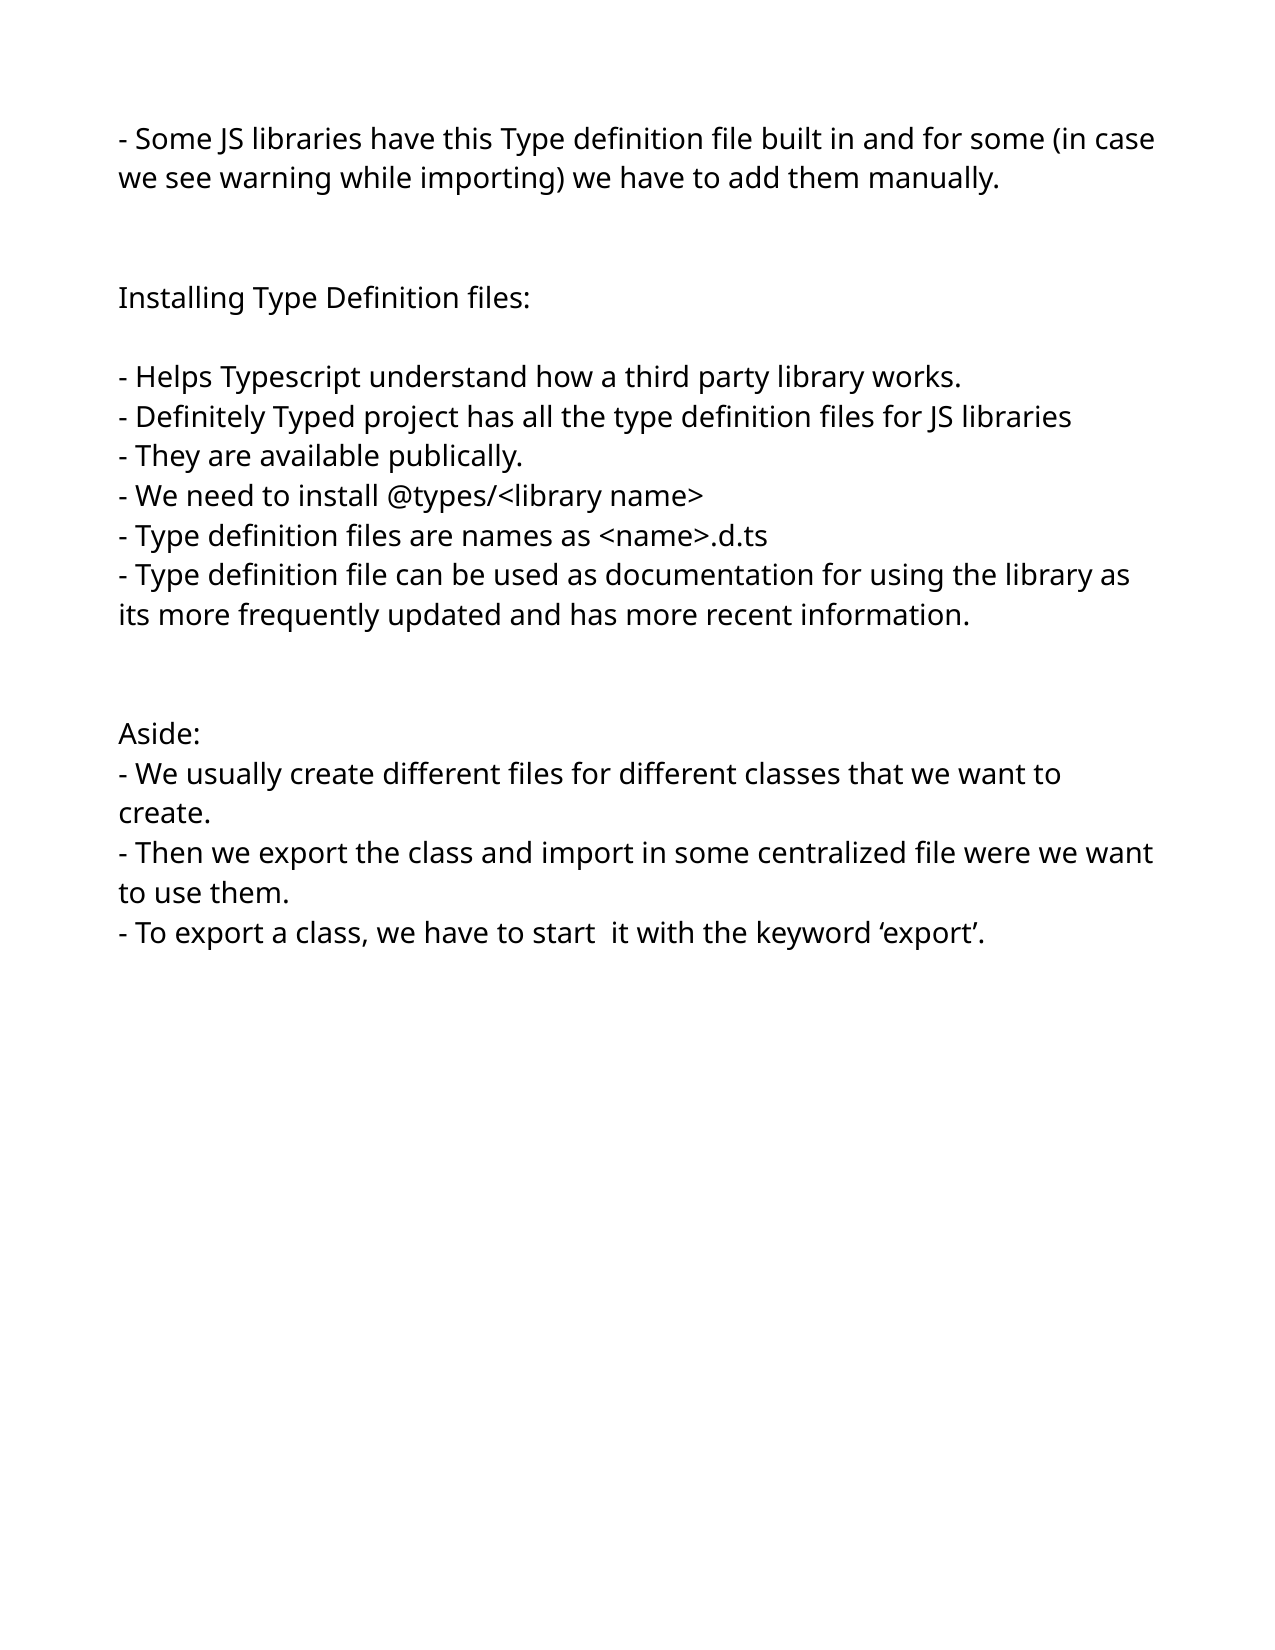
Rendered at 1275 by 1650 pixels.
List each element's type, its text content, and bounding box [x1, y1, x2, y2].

text - Some JS libraries have this Type definition file built in and for some (in case we see warning while importing) we have to add them manually. [118, 118, 1157, 197]
text - We need to install @types/<library name> [118, 475, 1157, 515]
text - Type definition file can be used as documentation for using the library as its more frequently updated and has more recent information. [118, 555, 1157, 634]
text - We usually create different files for different classes that we want to create. [118, 753, 1157, 832]
text - Definitely Typed project has all the type definition files for JS libraries [118, 396, 1157, 436]
text Installing Type Definition files: [118, 277, 1157, 317]
text - They are available publically. [118, 436, 1157, 475]
text - To export a class, we have to start it with the keyword ‘export’. [118, 912, 1157, 952]
text - Then we export the class and import in some centralized file were we want to use them. [118, 832, 1157, 912]
text - Type definition files are names as <name>.d.ts [118, 515, 1157, 555]
text Aside: [118, 713, 1157, 753]
text - Helps Typescript understand how a third party library works. [118, 356, 1157, 396]
